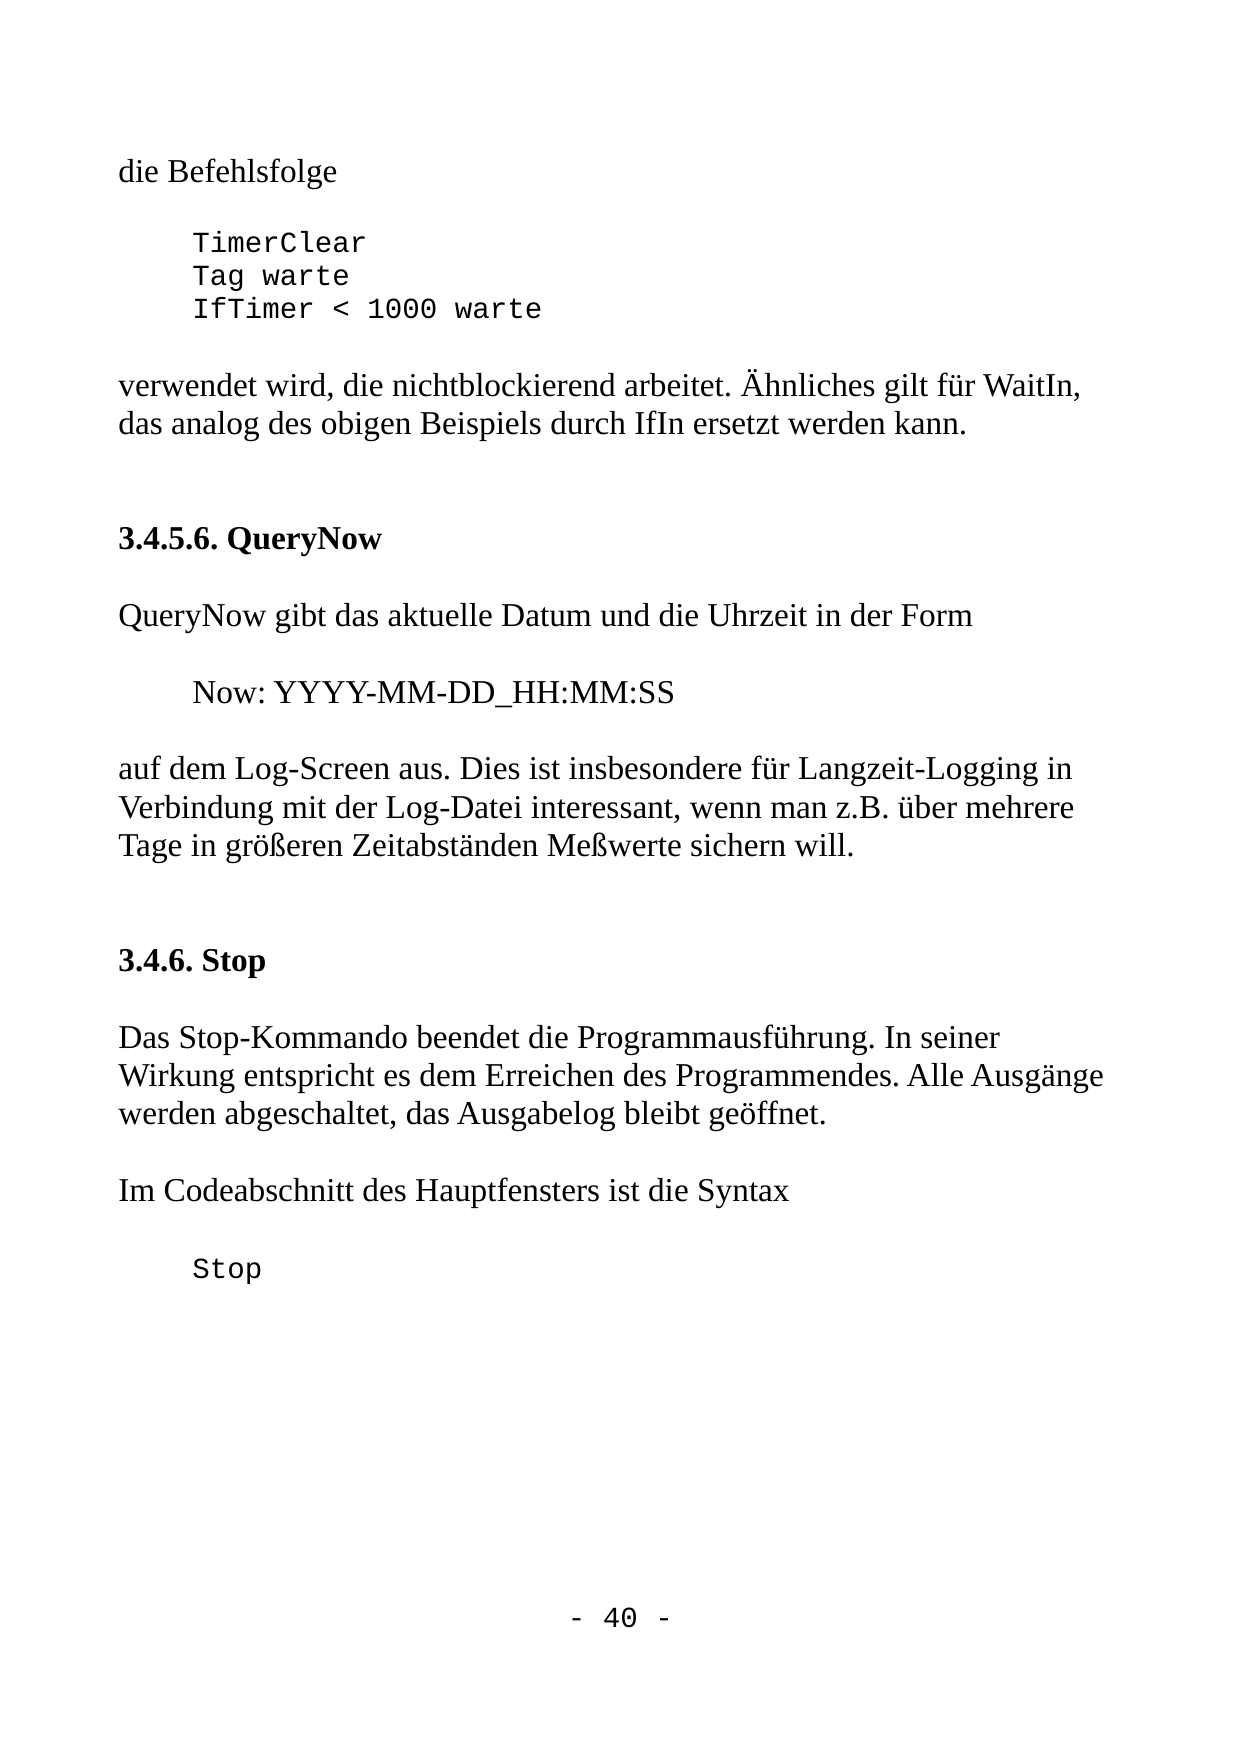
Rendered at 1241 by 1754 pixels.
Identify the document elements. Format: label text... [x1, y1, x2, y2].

text Stop [118, 1247, 1122, 1287]
text 3.4.5.6. QueryNow [118, 518, 1122, 557]
text Das Stop-Kommando beendet die Programmausführung. In seiner Wirkung entspricht es dem Erreichen des Programmendes. Alle Ausgänge werden abgeschaltet, das Ausgabelog bleibt geöffnet. [118, 1017, 1122, 1132]
text Im Codeabschnitt des Hauptfensters ist die Syntax [118, 1170, 1122, 1208]
text Now: YYYY-MM-DD_HH:MM:SS [118, 672, 1122, 710]
text verwendet wird, die nichtblockierend arbeitet. Ähnliches gilt für WaitIn, das analog des obigen Beispiels durch IfIn ersetzt werden kann. [118, 365, 1122, 442]
text TimerClear [118, 228, 1122, 261]
text die Befehlsfolge [118, 151, 1122, 189]
text auf dem Log-Screen aus. Dies ist insbesondere für Langzeit-Logging in Verbindung mit der Log-Datei interessant, wenn man z.B. über mehrere Tage in größeren Zeitabständen Meßwerte sichern will. [118, 748, 1122, 863]
text Tag warte [118, 261, 1122, 294]
text 3.4.6. Stop [118, 940, 1122, 978]
text QueryNow gibt das aktuelle Datum und die Uhrzeit in der Form [118, 595, 1122, 633]
text IfTimer < 1000 warte [118, 294, 1122, 327]
